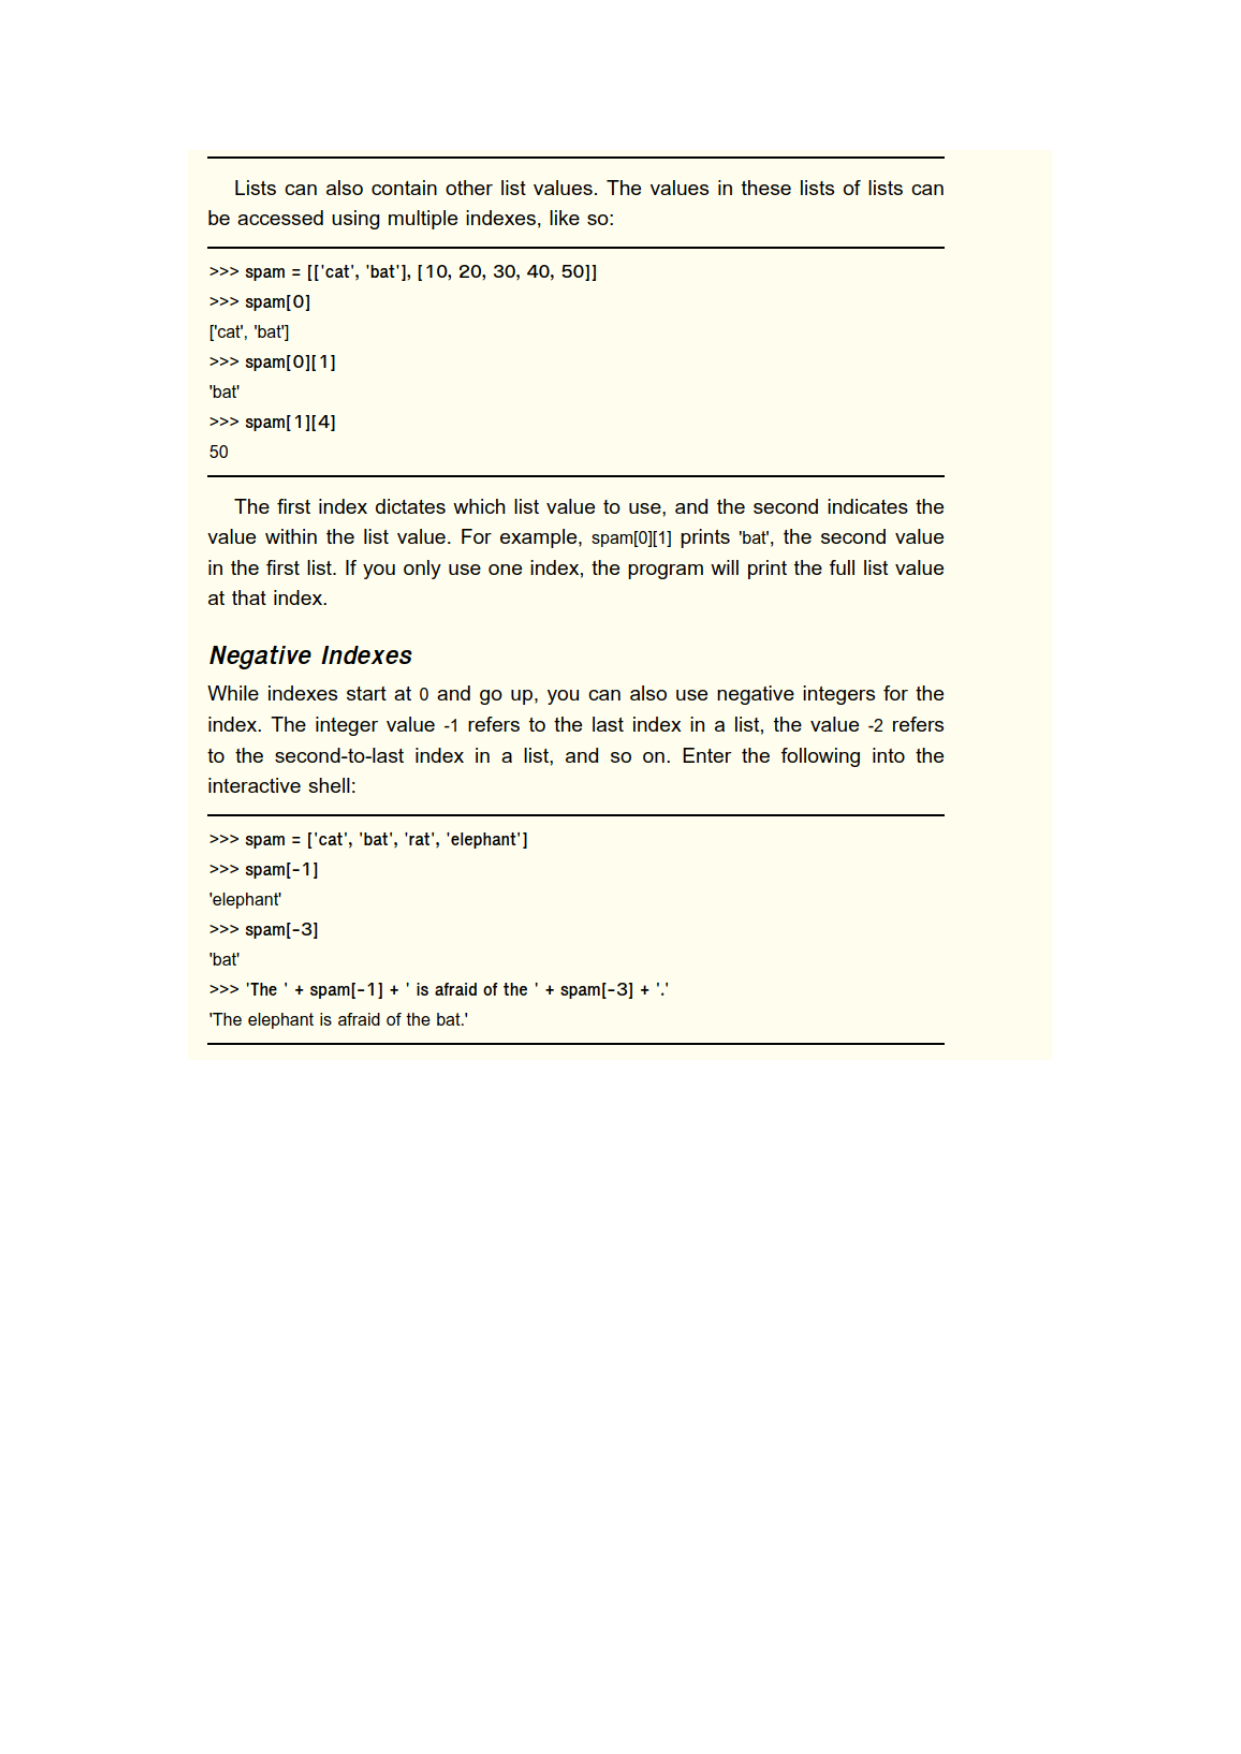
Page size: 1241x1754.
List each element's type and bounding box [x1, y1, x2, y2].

picture [187, 150, 1053, 1060]
